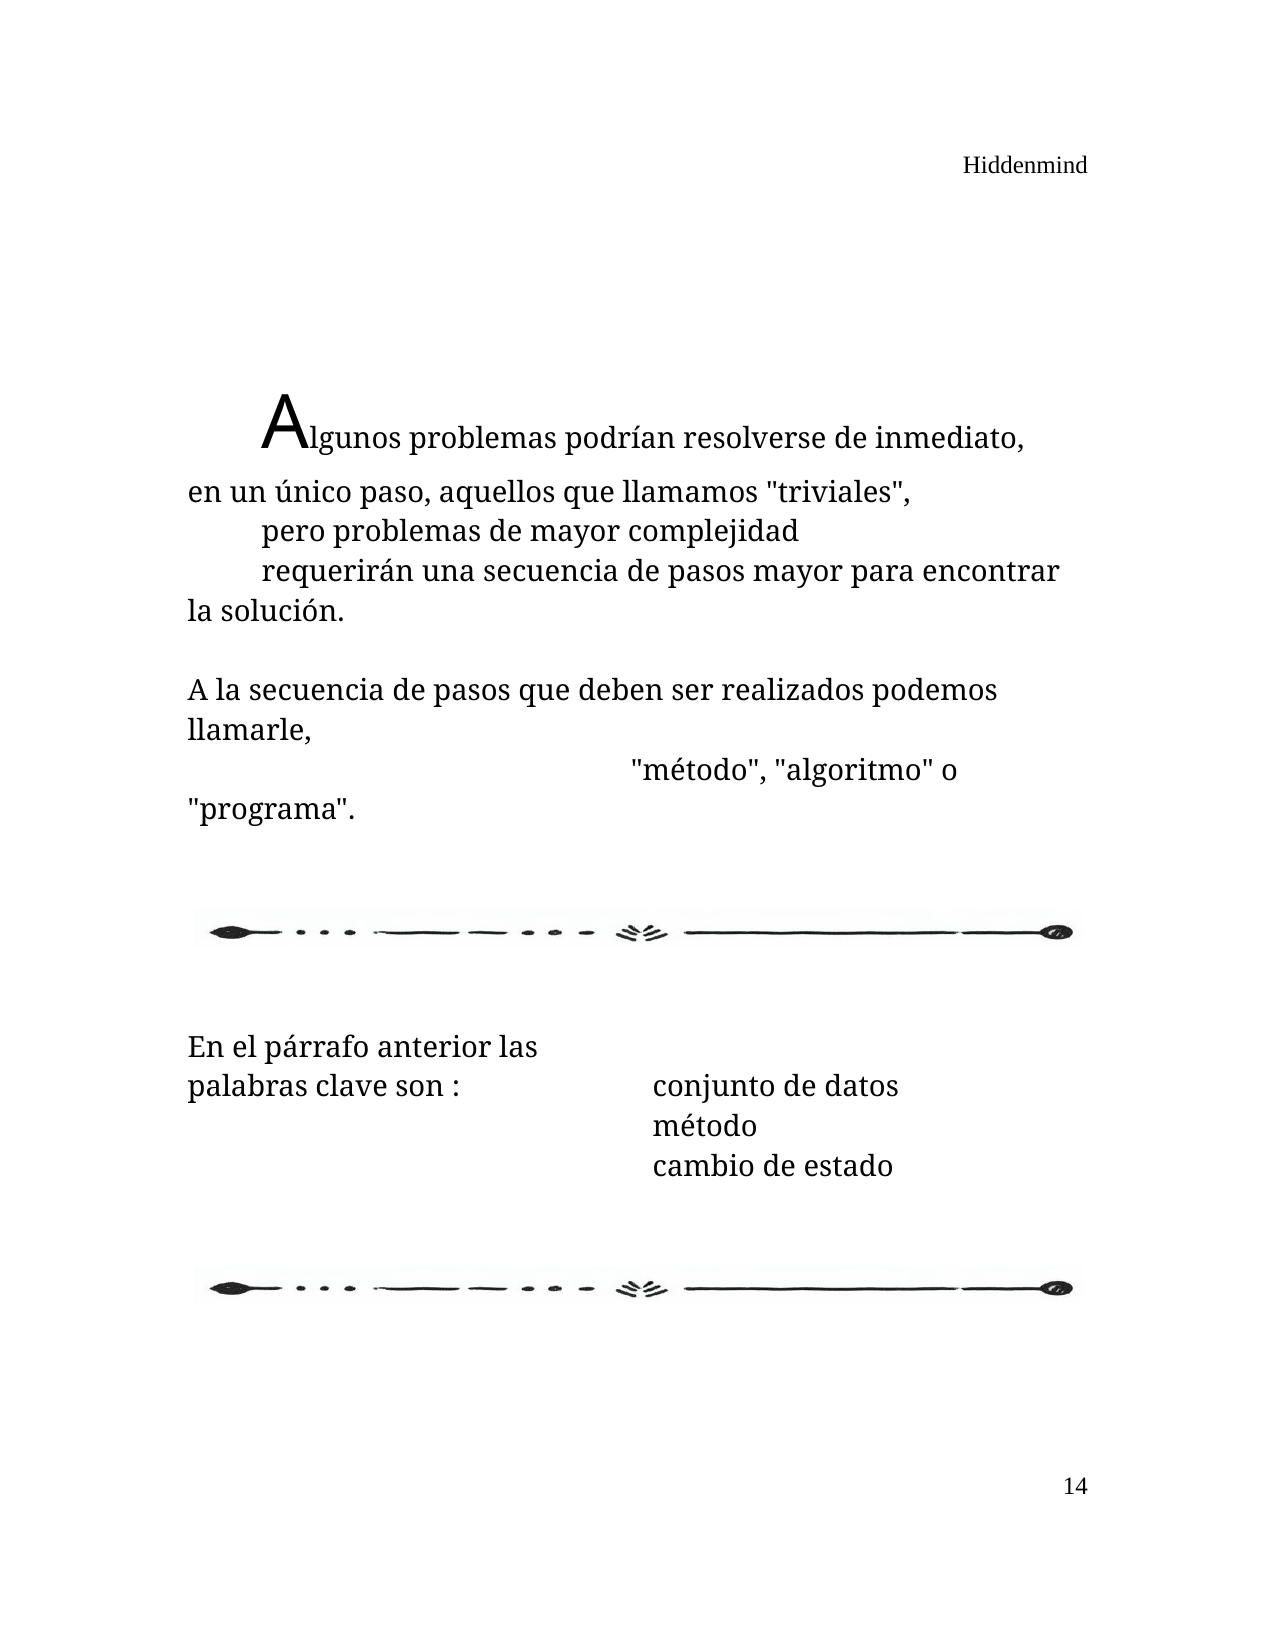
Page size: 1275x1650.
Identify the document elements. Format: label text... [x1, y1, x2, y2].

text A la secuencia de pasos que deben ser realizados podemos llamarle, [187, 669, 1087, 749]
picture [193, 1266, 1083, 1303]
text Algunos problemas podrían resolverse de inmediato, [187, 369, 1087, 471]
text cambio de estado [652, 1145, 1087, 1184]
text "método", "algoritmo" o "programa". [187, 749, 1087, 828]
text método [652, 1105, 1087, 1145]
picture [193, 910, 1083, 947]
text en un único paso, aquellos que llamamos "triviales", [187, 471, 1087, 511]
text conjunto de datos [652, 1066, 1087, 1105]
text En el párrafo anterior las palabras clave son : [187, 1026, 622, 1105]
text requerirán una secuencia de pasos mayor para encontrar la solución. [187, 550, 1087, 630]
text pero problemas de mayor complejidad [187, 511, 1087, 550]
